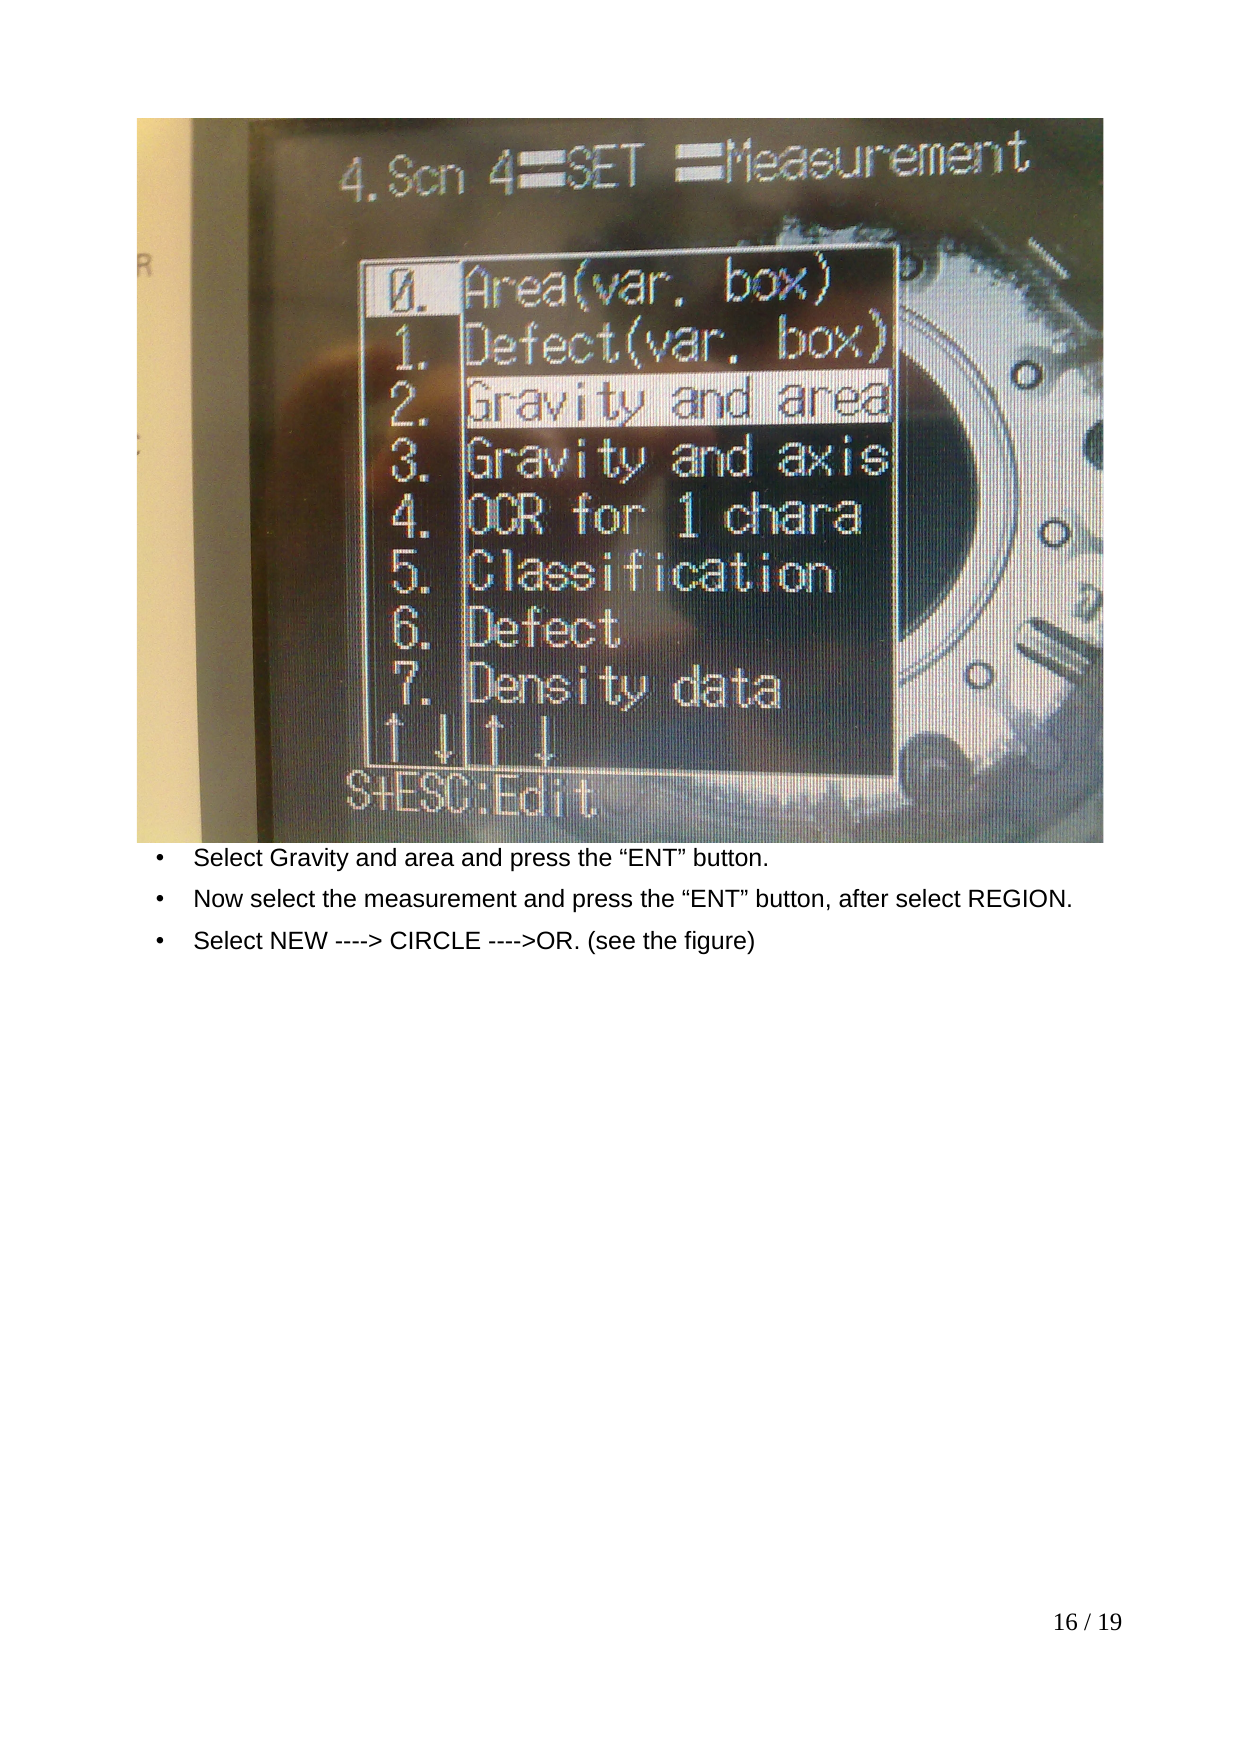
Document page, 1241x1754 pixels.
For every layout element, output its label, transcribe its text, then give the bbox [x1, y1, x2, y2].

picture [136, 118, 1104, 843]
list Now select the measurement and press the “ENT” button, after select REGION. [156, 884, 1122, 913]
list Select Gravity and area and press the “ENT” button. [156, 118, 1122, 872]
list Select NEW ----> CIRCLE ---->OR. (see the figure) [156, 926, 1122, 954]
